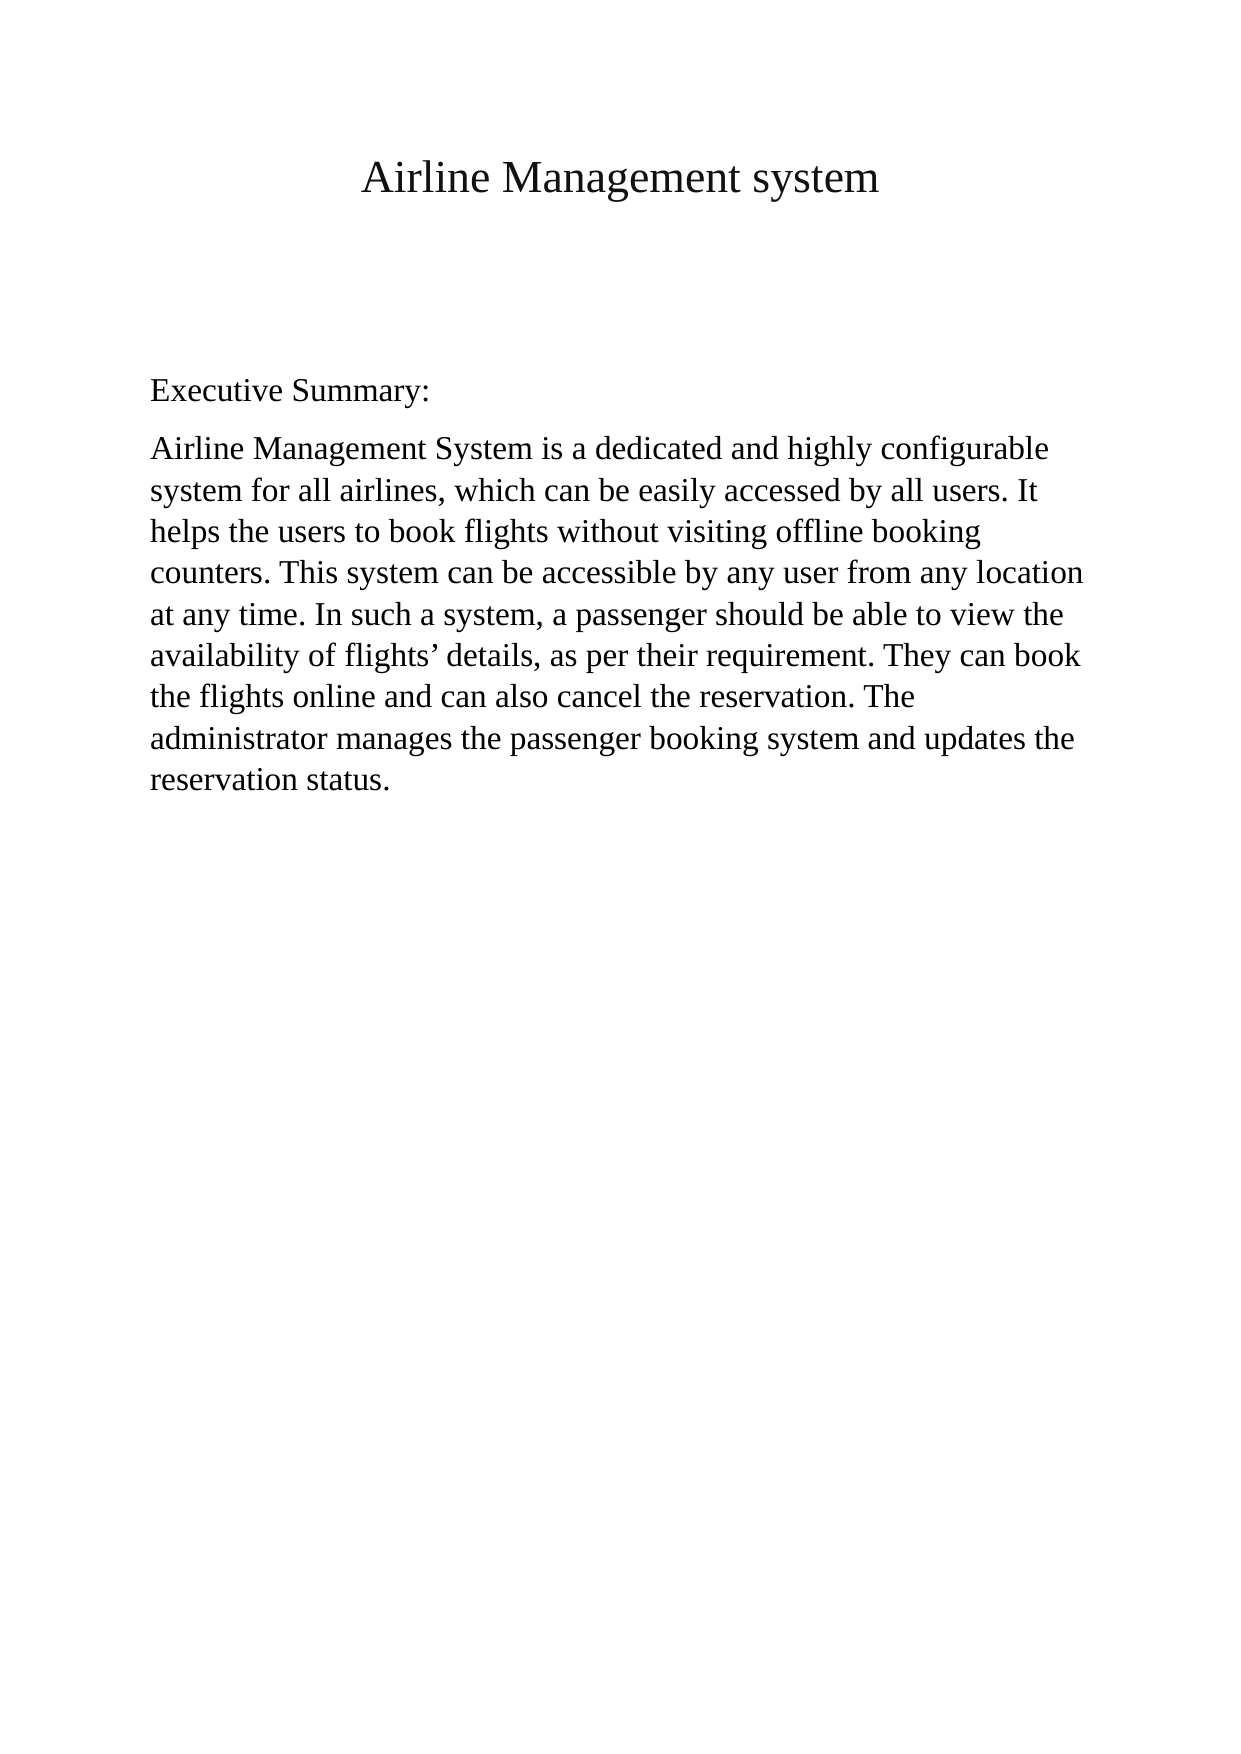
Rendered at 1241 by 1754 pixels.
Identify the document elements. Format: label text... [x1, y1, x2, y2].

text Airline Management system [150, 150, 1090, 203]
text Airline Management System is a dedicated and highly configurable system for all airlines, which can be easily accessed by all users. It helps the users to book flights without visiting offline booking counters. This system can be accessible by any user from any location at any time. In such a system, a passenger should be able to view the availability of flights’ details, as per their requirement. They can book the flights online and can also cancel the reservation. The administrator manages the passenger booking system and updates the reservation status. [150, 429, 1090, 798]
text Executive Summary: [150, 371, 1090, 409]
